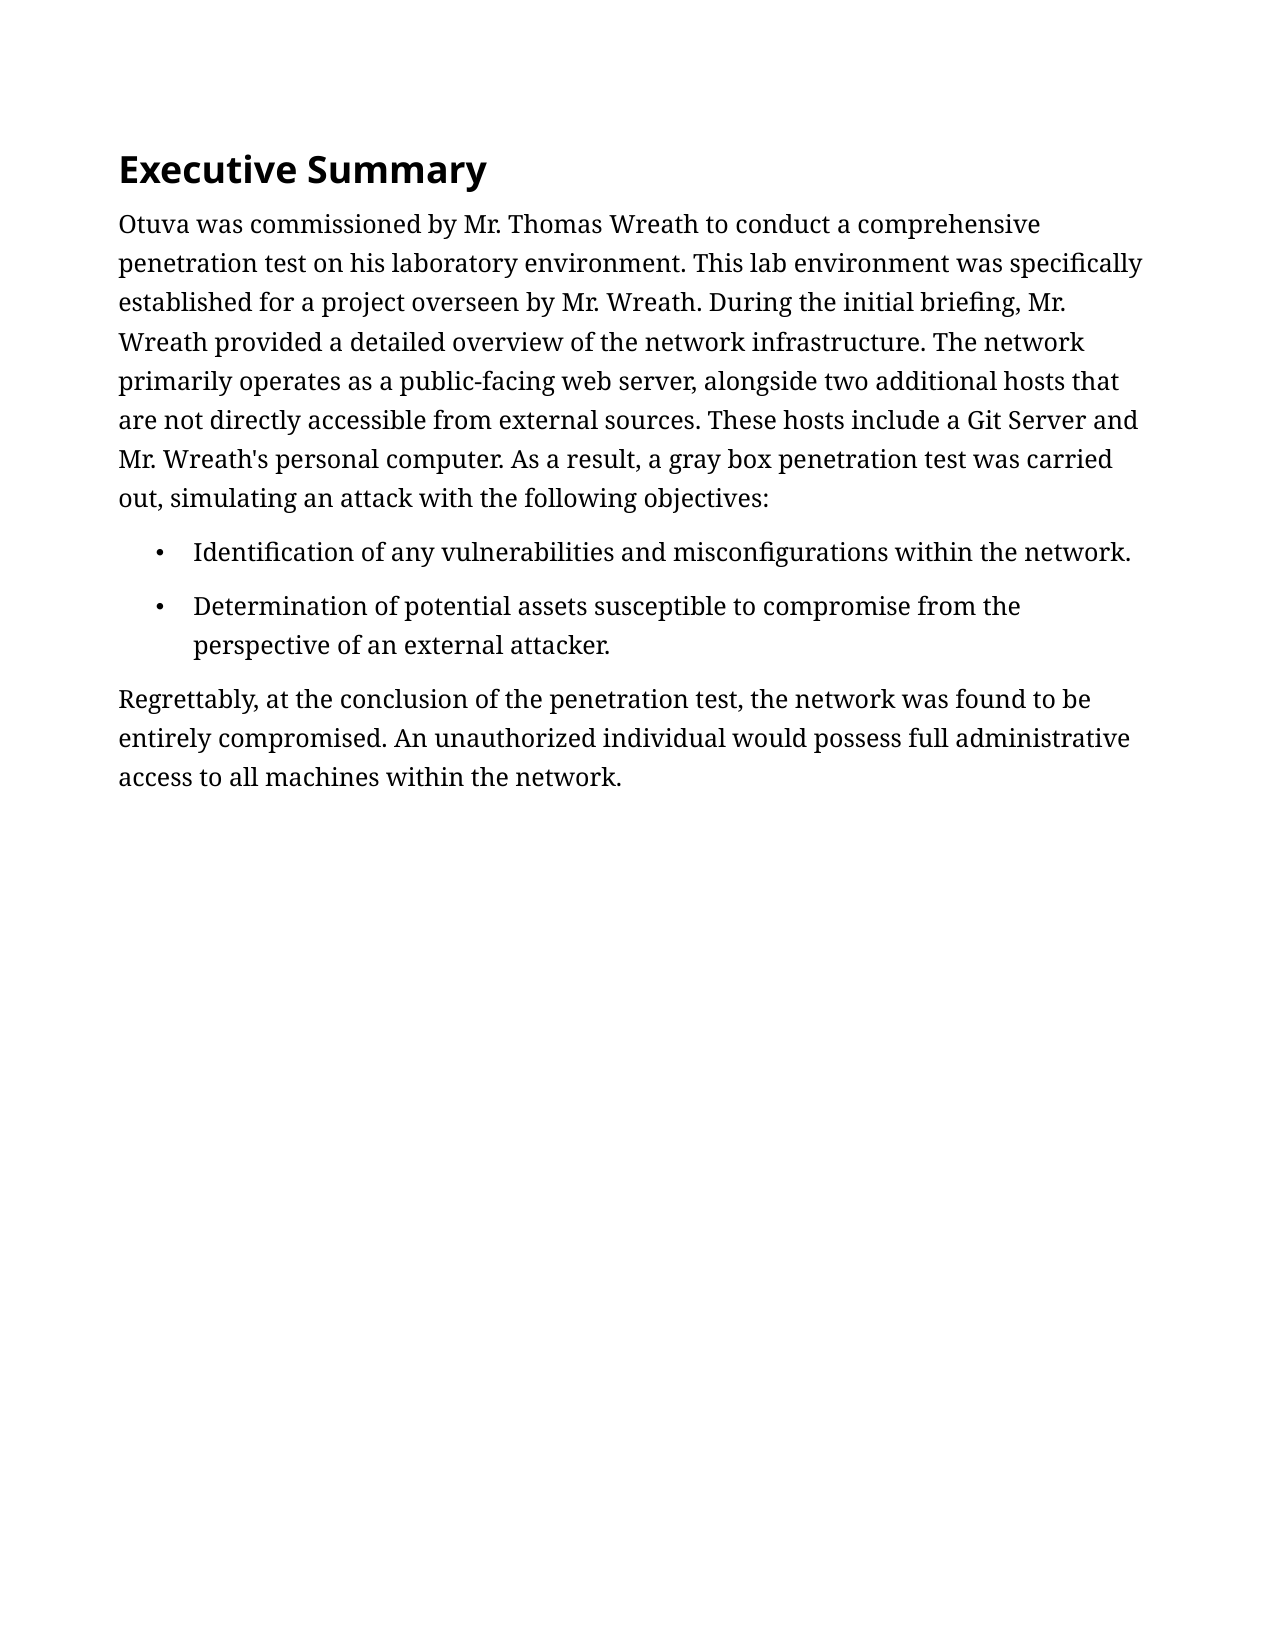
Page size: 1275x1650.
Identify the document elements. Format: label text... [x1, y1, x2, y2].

text Otuva was commissioned by Mr. Thomas Wreath to conduct a comprehensive penetration test on his laboratory environment. This lab environment was specifically established for a project overseen by Mr. Wreath. During the initial briefing, Mr. Wreath provided a detailed overview of the network infrastructure. The network primarily operates as a public-facing web server, alongside two additional hosts that are not directly accessible from external sources. These hosts include a Git Server and Mr. Wreath's personal computer. As a result, a gray box penetration test was carried out, simulating an attack with the following objectives: [118, 207, 1157, 515]
list Determination of potential assets susceptible to compromise from the perspective of an external attacker. [156, 588, 1157, 662]
text Regrettably, at the conclusion of the penetration test, the network was found to be entirely compromised. An unauthorized individual would possess full administrative access to all machines within the network. [118, 681, 1157, 794]
list Identification of any vulnerabilities and misconfigurations within the network. [156, 534, 1157, 569]
subtitle Executive Summary [118, 143, 1157, 194]
